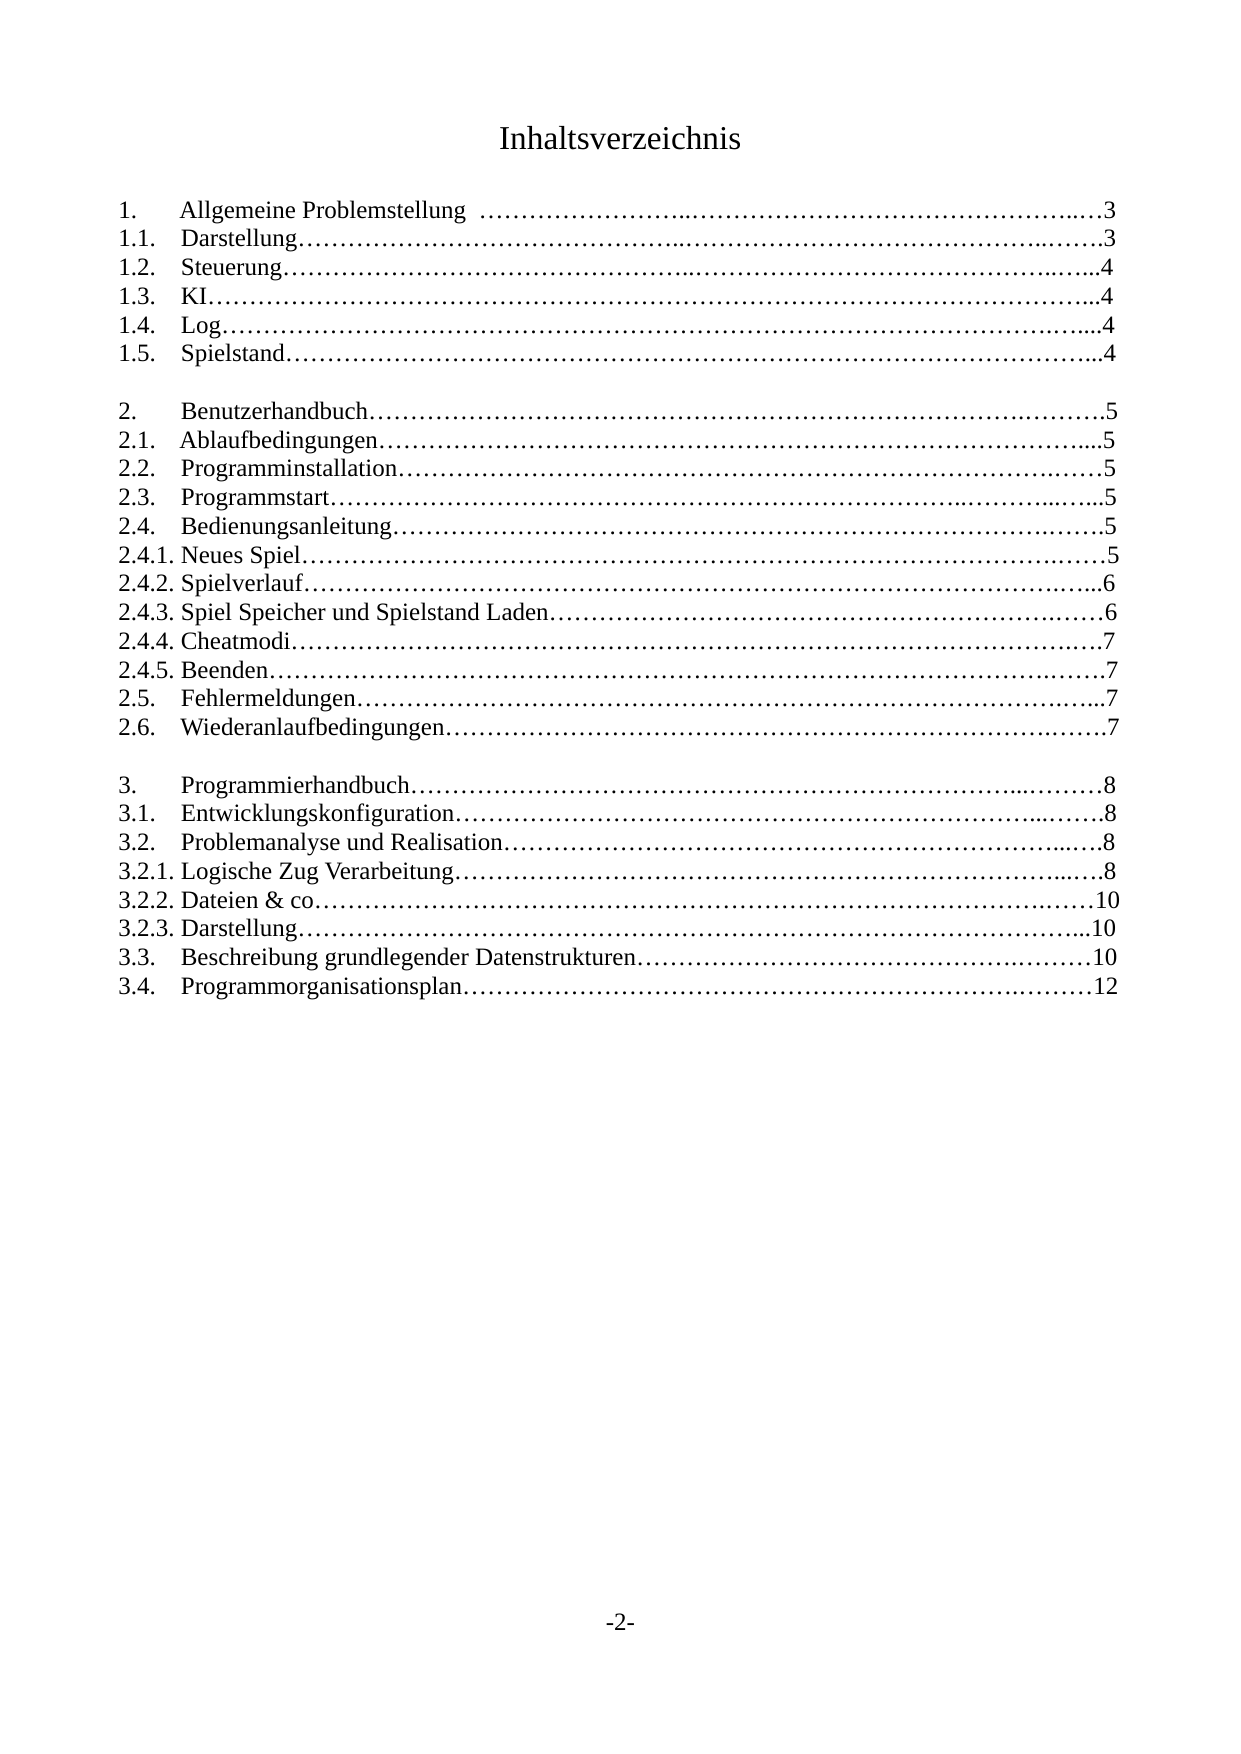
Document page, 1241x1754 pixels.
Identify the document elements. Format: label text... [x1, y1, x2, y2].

text 2.2. Programminstallation…………………………………………………………………….……5 [118, 453, 1122, 482]
text 2.4.2. Spielverlauf……………………………………………………………………………….…...6 [118, 568, 1122, 597]
text 2.6. Wiederanlaufbedingungen……………………………………………………………….…….7 [118, 712, 1122, 741]
text 2.1. Ablaufbedingungen…………………………………………………………………………....5 [118, 425, 1122, 453]
text 1.4. Log……………………………………………………………………………………….…....4 [118, 310, 1116, 338]
text 1.1. Darstellung………………………………………..……………………………………..…….3 [118, 223, 1122, 252]
text 3. Programmierhandbuch………………………………………………………………...………8 [118, 770, 1122, 798]
text 1.5. Spielstand……………………………………………………………………………………...4 [118, 338, 1116, 367]
text 2.4. Bedienungsanleitung…………………………………………………………………….…….5 [118, 511, 1122, 540]
text 3.2.1. Logische Zug Verarbeitung………………………………………………………………...….8 [118, 856, 1122, 885]
text 3.1. Entwicklungskonfiguration……………………………………………………………...…….8 [118, 798, 1122, 827]
text 1. Allgemeine Problemstellung ……………………..………………………………………..…3 [118, 195, 1122, 223]
text 3.4. Programmorganisationsplan………………………………………………………….………12 [118, 971, 1122, 1000]
text Inhaltsverzeichnis [118, 118, 1122, 156]
text 2.3. Programmstart…………………………………………………………………..………...…...5 [118, 482, 1122, 511]
text 2.5. Fehlermeldungen………………………………………………………………………….…...7 [118, 683, 1122, 712]
text 3.2.3. Darstellung…………………………………………………………………………………...10 [118, 913, 1122, 942]
text 2. Benutzerhandbuch…………………………………………………………………….……….5 [118, 396, 1122, 425]
text 1.2. Steuerung…………………………………………..……………………………………..…...4 [118, 252, 1122, 281]
text 2.4.1. Neues Spiel……………………………………………………………………………….……5 [118, 540, 1122, 568]
text 1.3. KI……………………………………………………………………………………………...4 [118, 281, 1122, 310]
text 3.2.2. Dateien & co…………………………………………………………………………….……10 [118, 885, 1122, 913]
text 3.3. Beschreibung grundlegender Datenstrukturen……………………………………….………10 [118, 942, 1122, 971]
text 3.2. Problemanalyse und Realisation…………………………………………………………...….8 [118, 827, 1122, 856]
text 2.4.3. Spiel Speicher und Spielstand Laden…………………………………………………….……6 [118, 597, 1122, 626]
text 2.4.4. Cheatmodi………………………………………………………………………………….….7 [118, 626, 1122, 655]
text 2.4.5. Beenden………………………………………………………………………………….…….7 [118, 655, 1122, 683]
